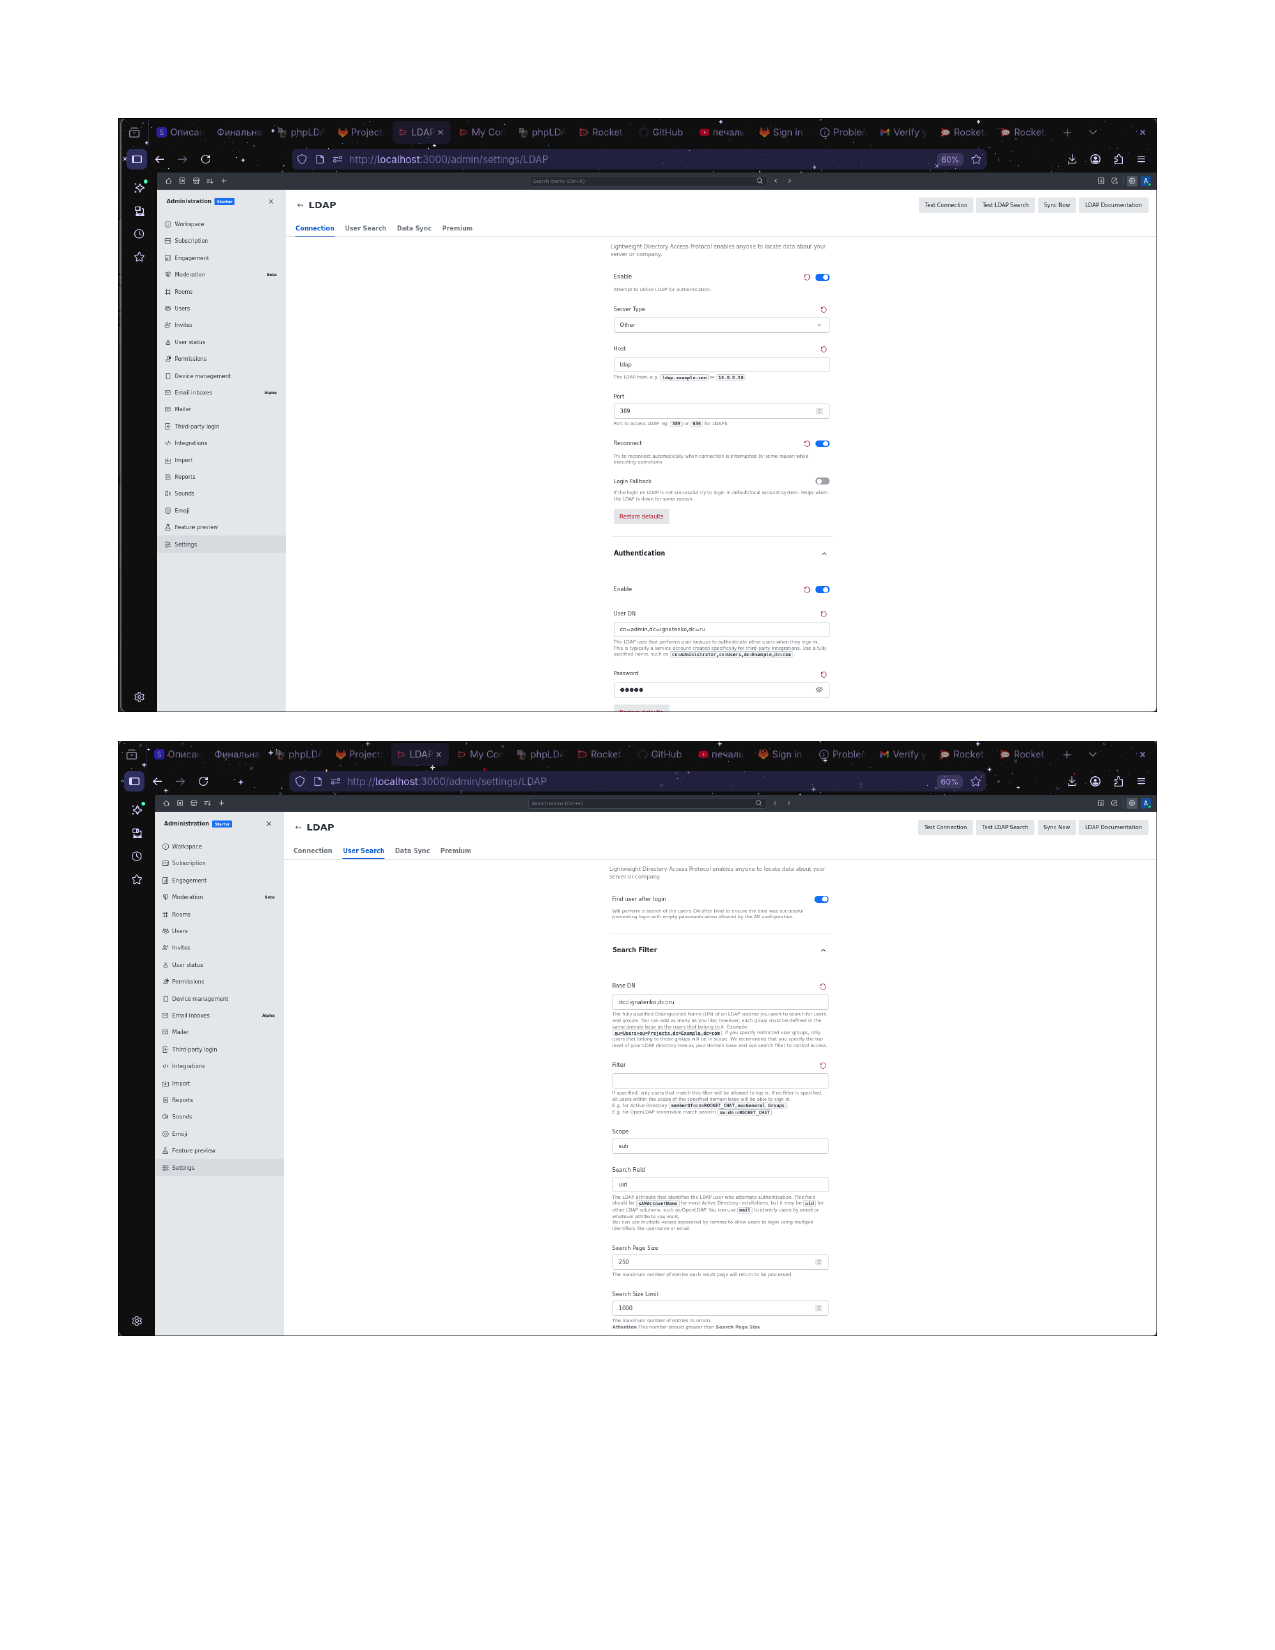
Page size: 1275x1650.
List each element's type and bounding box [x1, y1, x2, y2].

picture [118, 118, 1157, 712]
picture [118, 741, 1157, 1336]
